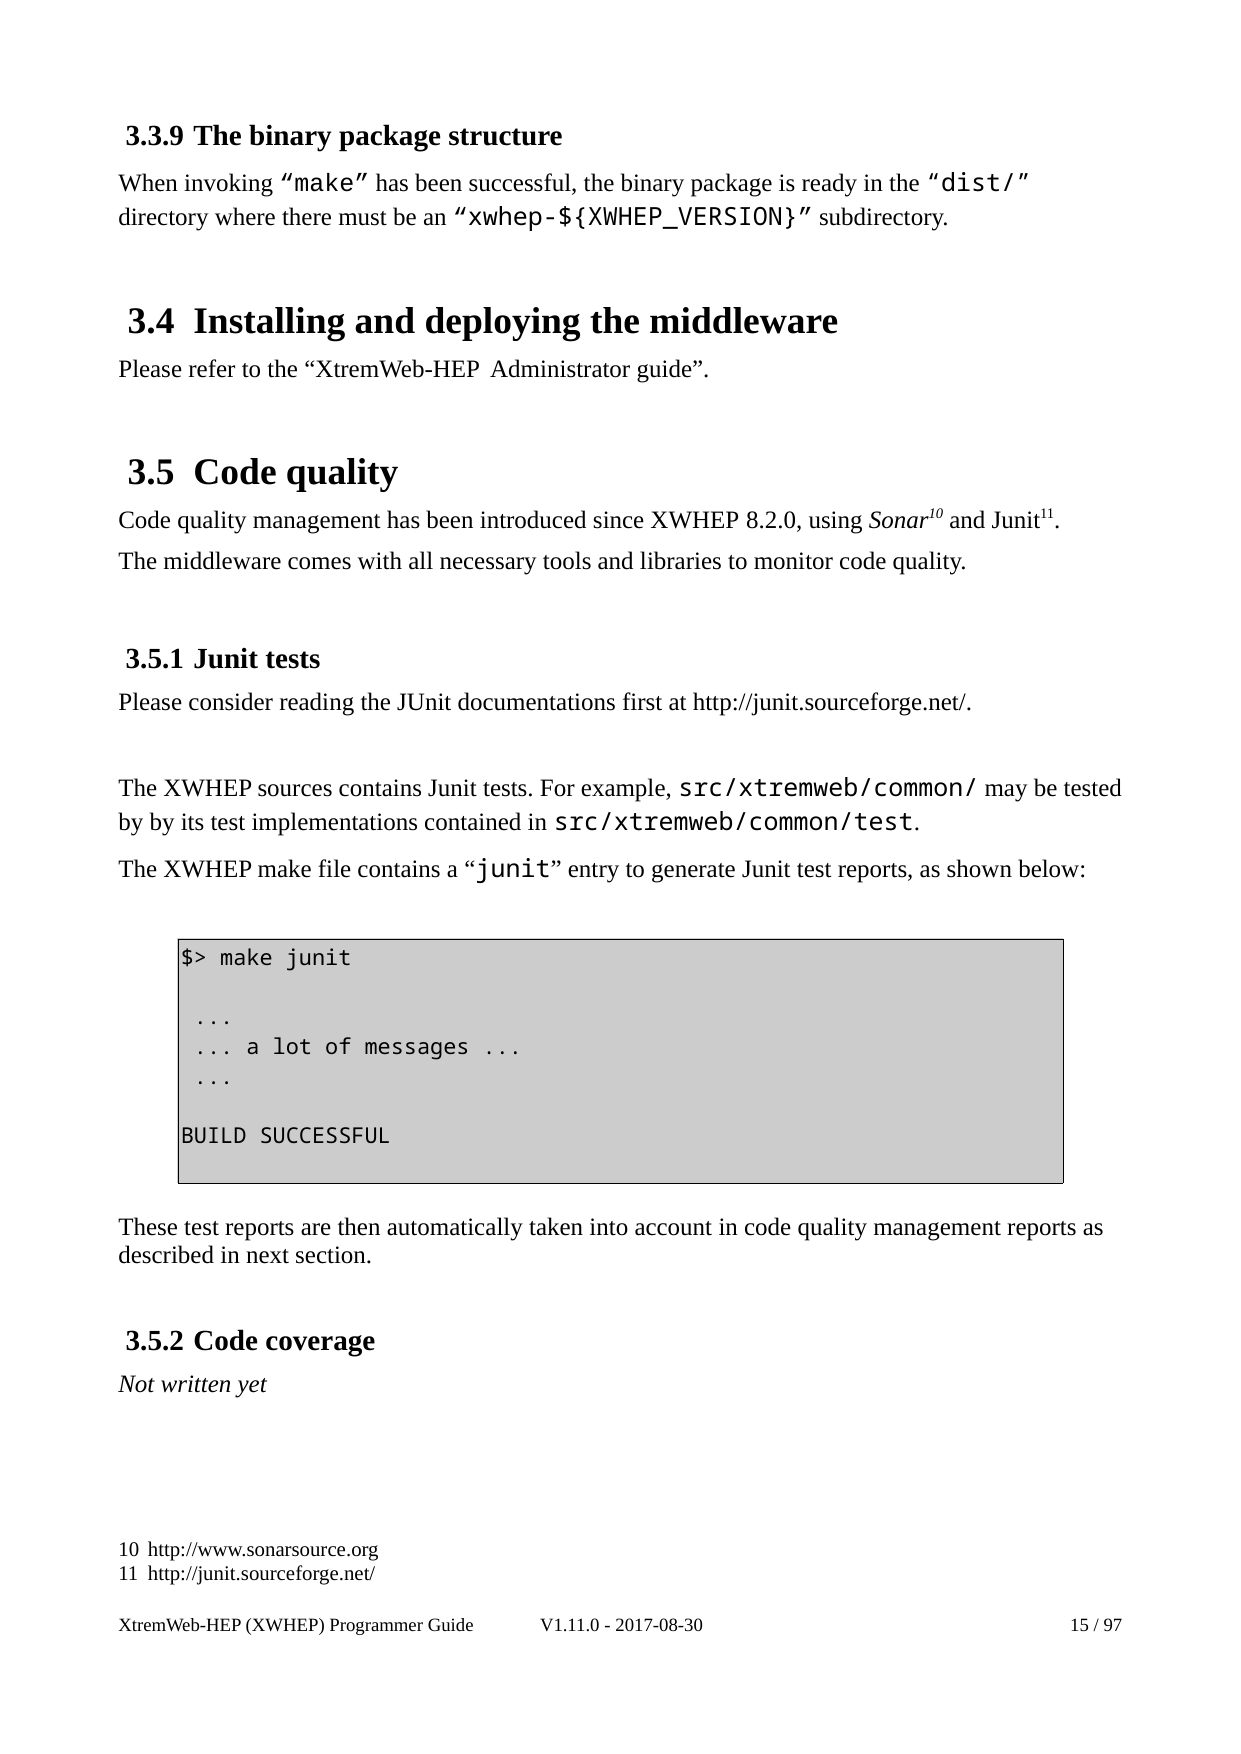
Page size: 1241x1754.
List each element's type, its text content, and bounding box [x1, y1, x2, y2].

text When invoking “make” has been successful, the binary package is ready in the “dist/” directory where there must be an “xwhep-${XWHEP_VERSION}” subdirectory. [118, 164, 1122, 233]
text The XWHEP sources contains Junit tests. For example, src/xtremweb/common/ may be tested by by its test implementations contained in src/xtremweb/common/test. [118, 770, 1122, 838]
text ... [179, 998, 1063, 1028]
text http://www.sonarsource.org [118, 1537, 1122, 1561]
text The middleware comes with all necessary tools and libraries to monitor code quality. [118, 546, 1122, 575]
subtitle Code coverage [118, 1323, 1122, 1356]
subtitle The binary package structure [118, 118, 1122, 152]
subtitle Code quality [118, 449, 1122, 493]
text Code quality management has been introduced since XWHEP 8.2.0, using Sonar and Junit. [118, 505, 1122, 534]
text Not written yet [118, 1369, 1122, 1398]
text $> make junit [179, 940, 1063, 968]
text ... [179, 1058, 1063, 1087]
subtitle Installing and deploying the middleware [118, 299, 1122, 342]
text These test reports are then automatically taken into account in code quality management reports as described in next section. [118, 1212, 1122, 1269]
text http://junit.sourceforge.net/ [118, 1561, 1122, 1585]
text ... a lot of messages ... [179, 1028, 1063, 1058]
text Please refer to the “XtremWeb-HEP Administrator guide”. [118, 354, 1122, 383]
text Please consider reading the JUnit documentations first at http://junit.sourceforge.net/. [118, 687, 1122, 716]
text The XWHEP make file contains a “junit” entry to generate Junit test reports, as shown below: [118, 851, 1122, 885]
text BUILD SUCCESSFUL [179, 1117, 1063, 1147]
subtitle Junit tests [118, 641, 1122, 675]
